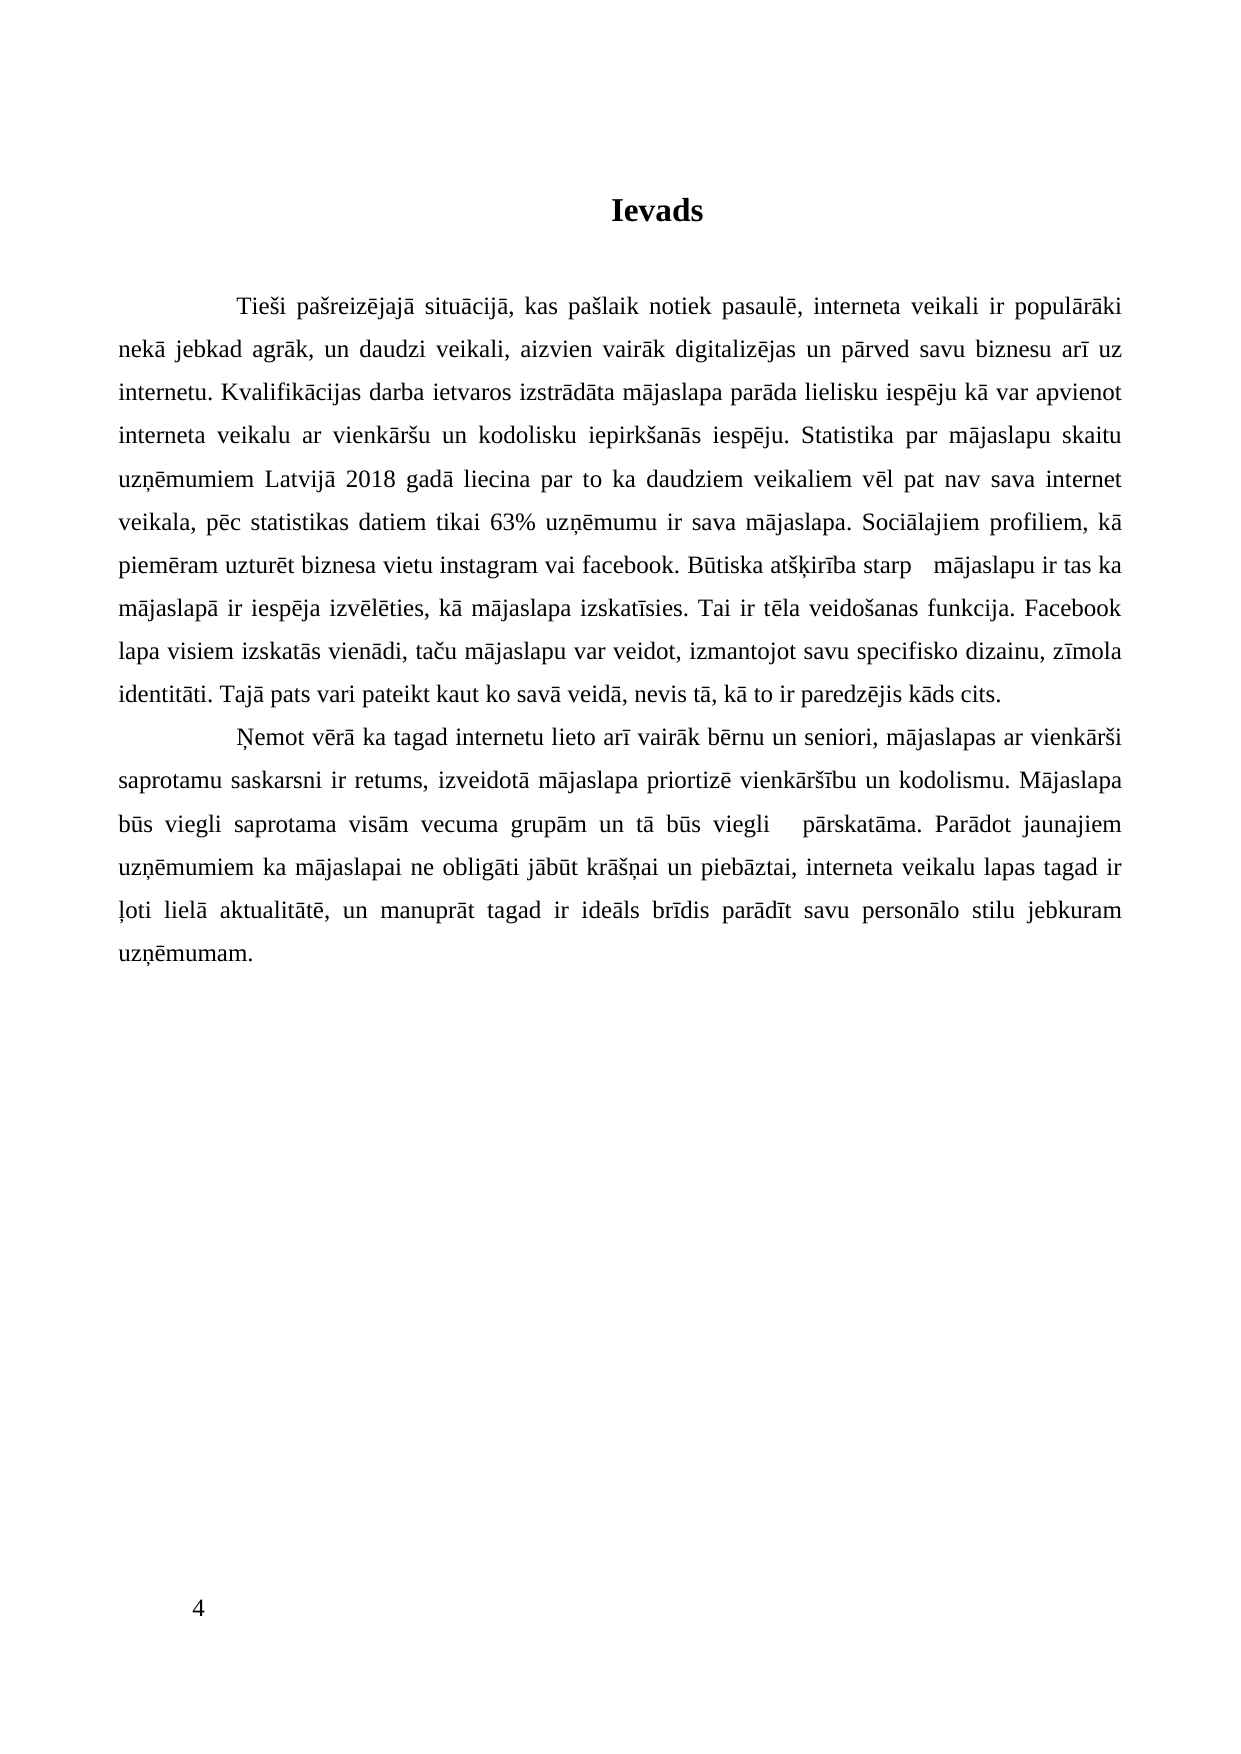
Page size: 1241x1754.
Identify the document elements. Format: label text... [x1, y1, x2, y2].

text Ievads [118, 191, 1122, 229]
text Ņemot vērā ka tagad internetu lieto arī vairāk bērnu un seniori, mājaslapas ar vienkārši saprotamu saskarsni ir retums, izveidotā mājaslapa priortizē vienkāršību un kodolismu. Mājaslapa būs viegli saprotama visām vecuma grupām un tā būs viegli pārskatāma. Parādot jaunajiem uzņēmumiem ka mājaslapai ne obligāti jābūt krāšņai un piebāztai, interneta veikalu lapas tagad ir ļoti lielā aktualitātē, un manuprāt tagad ir ideāls brīdis parādīt savu personālo stilu jebkuram uzņēmumam. [118, 722, 1122, 967]
text Tieši pašreizējajā situācijā, kas pašlaik notiek pasaulē, interneta veikali ir populārāki nekā jebkad agrāk, un daudzi veikali, aizvien vairāk digitalizējas un pārved savu biznesu arī uz internetu. Kvalifikācijas darba ietvaros izstrādāta mājaslapa parāda lielisku iespēju kā var apvienot interneta veikalu ar vienkāršu un kodolisku iepirkšanās iespēju. Statistika par mājaslapu skaitu uzņēmumiem Latvijā 2018 gadā liecina par to ka daudziem veikaliem vēl pat nav sava internet veikala, pēc statistikas datiem tikai 63% uzņēmumu ir sava mājaslapa. Sociālajiem profiliem, kā piemēram uzturēt biznesa vietu instagram vai facebook. Būtiska atšķirība starp mājaslapu ir tas ka mājaslapā ir iespēja izvēlēties, kā mājaslapa izskatīsies. Tai ir tēla veidošanas funkcija. Facebook lapa visiem izskatās vienādi, taču mājaslapu var veidot, izmantojot savu specifisko dizainu, zīmola identitāti. Tajā pats vari pateikt kaut ko savā veidā, nevis tā, kā to ir paredzējis kāds cits. [118, 291, 1122, 708]
